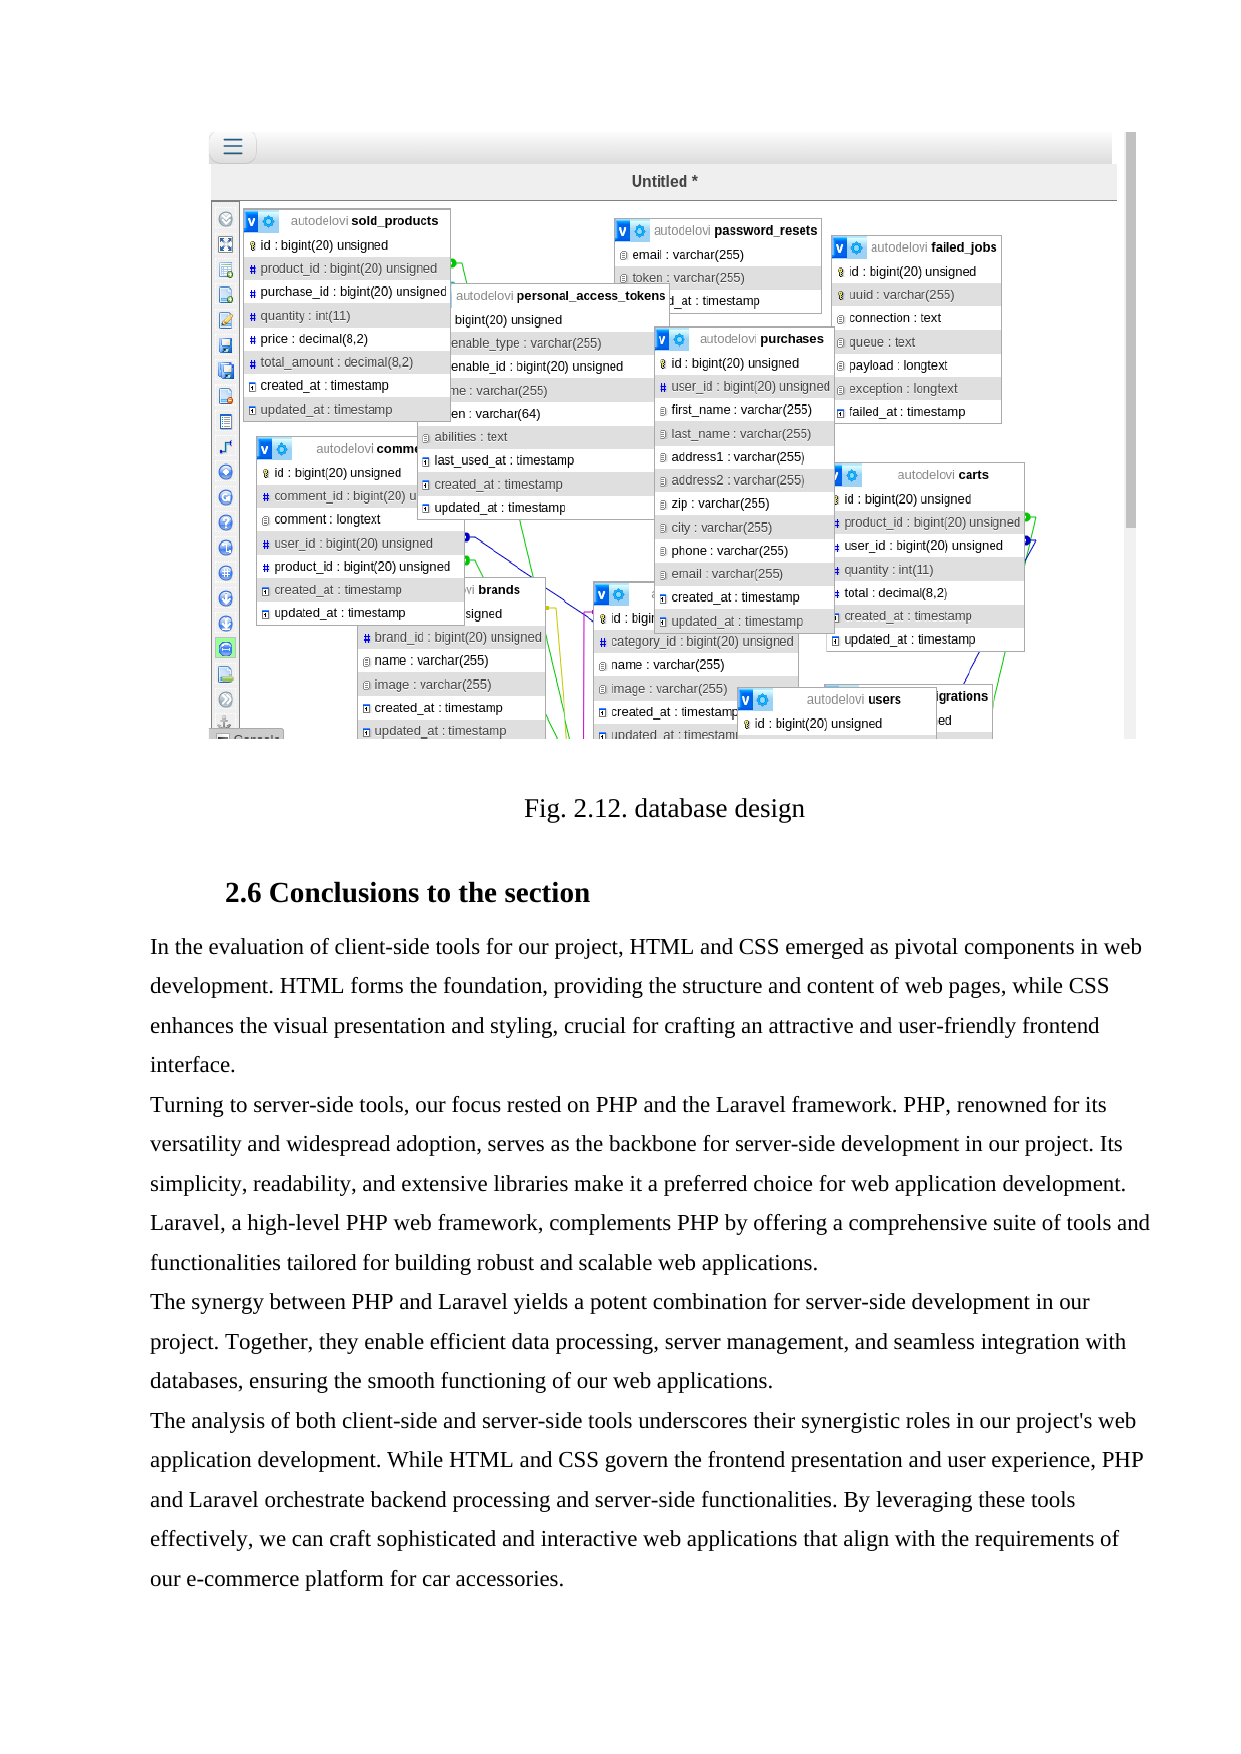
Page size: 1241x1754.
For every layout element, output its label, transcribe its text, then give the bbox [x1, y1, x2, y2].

text The synergy between PHP and Laravel yields a potent combination for server-side development in our project. Together, they enable efficient data processing, server management, and seamless integration with databases, ensuring the smooth functioning of our web applications. [150, 1288, 1152, 1394]
text 2.6 Conclusions to the section [225, 876, 1179, 909]
text Turning to server-side tools, our focus rested on PHP and the Laravel framework. PHP, renowned for its versatility and widespread adoption, serves as the backbone for server-side development in our project. Its simplicity, readability, and extensive libraries make it a preferred choice for web application development. Laravel, a high-level PHP web framework, complements PHP by offering a comprehensive suite of tools and functionalities tailored for building robust and scalable web applications. [150, 1091, 1152, 1275]
text In the evaluation of client-side tools for our project, HTML and CSS emerged as pivotal components in web development. HTML forms the foundation, providing the structure and content of web pages, while CSS enhances the visual presentation and styling, crucial for crafting an attractive and user-friendly frontend interface. [150, 933, 1152, 1078]
picture [208, 132, 1136, 739]
text Fig. 2.12. database design [150, 792, 1179, 823]
text The analysis of both client-side and server-side tools underscores their synergistic roles in our project's web application development. While HTML and CSS govern the frontend presentation and user experience, PHP and Laravel orchestrate backend processing and server-side functionalities. By leveraging these tools effectively, we can craft sophisticated and interactive web applications that align with the requirements of our e-commerce platform for car accessories. [150, 1407, 1152, 1591]
